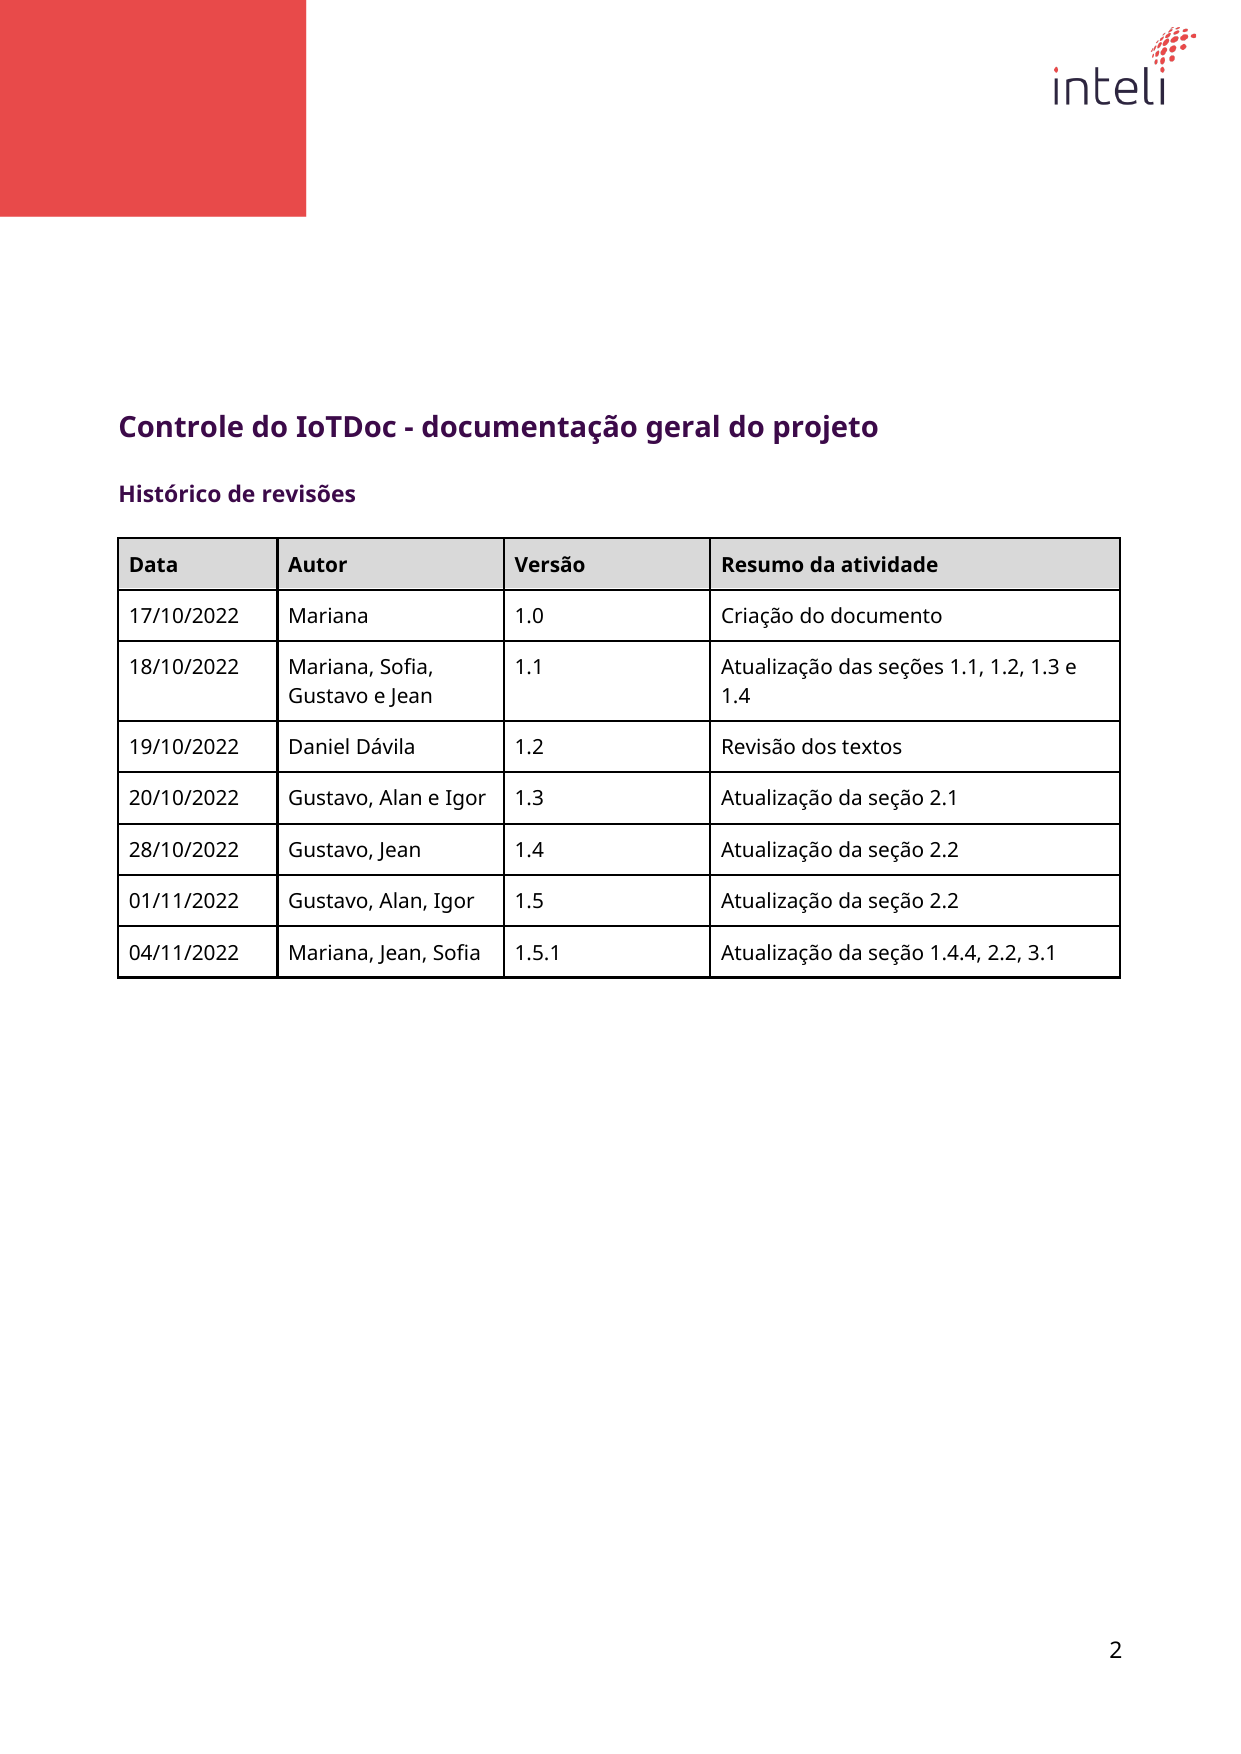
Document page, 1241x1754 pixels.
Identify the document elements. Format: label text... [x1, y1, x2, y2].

table_header Autor [279, 539, 503, 588]
picture [0, 0, 307, 217]
table_header Data [119, 539, 276, 588]
table_header Resumo da atividade [711, 539, 1119, 588]
table_cell Gustavo, Jean [279, 825, 503, 874]
table_cell 17/10/2022 [119, 591, 276, 640]
table_cell Atualização da seção 1.4.4, 2.2, 3.1 [711, 927, 1119, 976]
table_cell 1.4 [505, 825, 709, 874]
table_cell 28/10/2022 [119, 825, 276, 874]
table_cell 1.2 [505, 722, 709, 771]
table_cell 18/10/2022 [119, 642, 276, 720]
table_cell Criação do documento [711, 591, 1119, 640]
table_cell Mariana, Jean, Sofia [279, 927, 503, 976]
table_cell Gustavo, Alan e Igor [279, 773, 503, 822]
table_cell Mariana, Sofia, Gustavo e Jean [279, 642, 503, 720]
table_cell 1.1 [505, 642, 709, 720]
table_cell Atualização da seção 2.1 [711, 773, 1119, 822]
table_cell 1.3 [505, 773, 709, 822]
table_cell Gustavo, Alan, Igor [279, 876, 503, 925]
table_cell 19/10/2022 [119, 722, 276, 771]
table_cell Mariana [279, 591, 503, 640]
table_cell Revisão dos textos [711, 722, 1119, 771]
table_cell Atualização das seções 1.1, 1.2, 1.3 e 1.4 [711, 642, 1119, 720]
table_cell Atualização da seção 2.2 [711, 825, 1119, 874]
text Controle do IoTDoc - documentação geral do projeto [118, 406, 1122, 446]
table_cell 20/10/2022 [119, 773, 276, 822]
table_cell 1.5.1 [505, 927, 709, 976]
table_cell Daniel Dávila [279, 722, 503, 771]
table_cell 04/11/2022 [119, 927, 276, 976]
table_header Versão [505, 539, 709, 588]
picture [1054, 27, 1197, 105]
text Histórico de revisões [118, 478, 1122, 509]
table_cell 1.5 [505, 876, 709, 925]
table_cell 1.0 [505, 591, 709, 640]
table_cell Atualização da seção 2.2 [711, 876, 1119, 925]
table_cell 01/11/2022 [119, 876, 276, 925]
